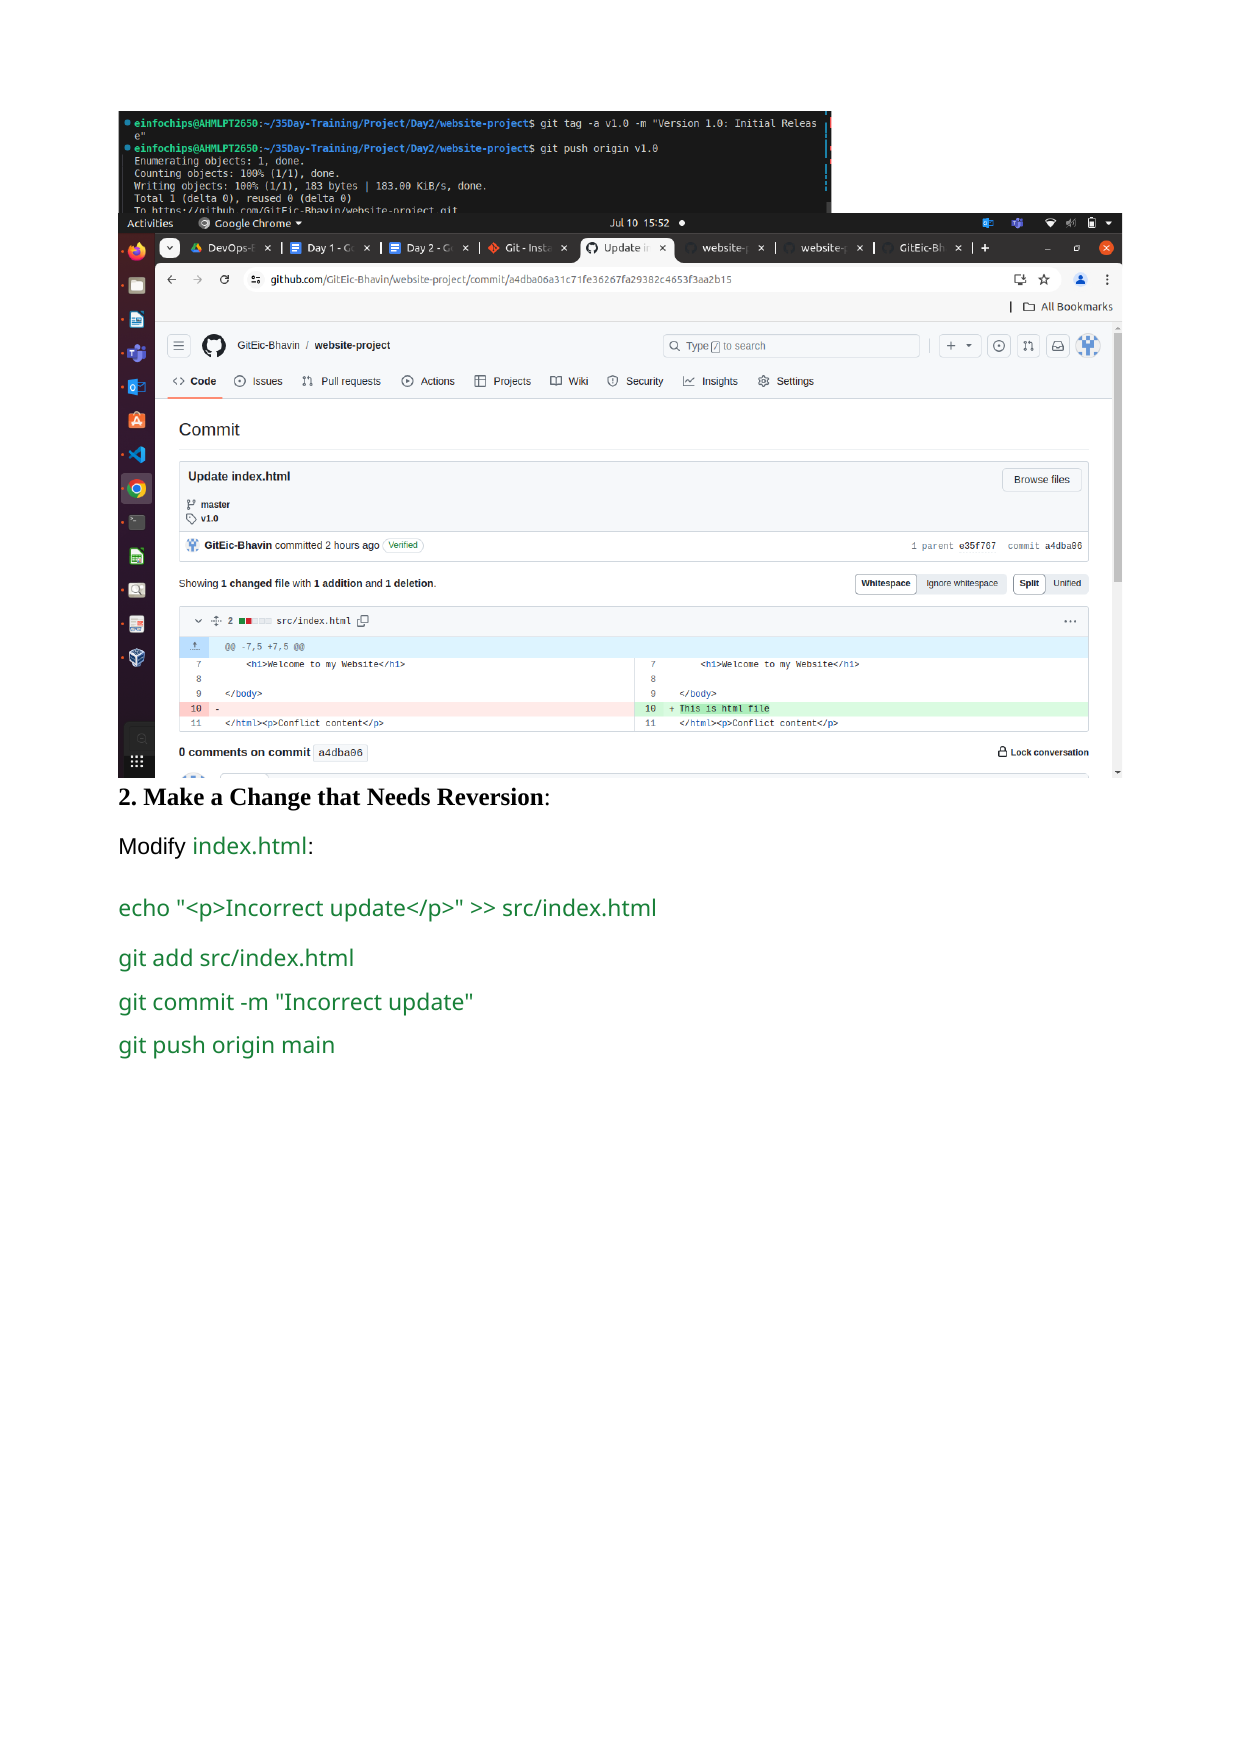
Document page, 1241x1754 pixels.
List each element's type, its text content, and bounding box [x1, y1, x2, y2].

text git commit -m "Incorrect update" [118, 986, 1122, 1017]
text git push origin main [118, 1029, 1122, 1060]
picture [118, 213, 1123, 778]
text Modify index.html: [118, 829, 1122, 861]
text 2. Make a Change that Needs Reversion: [118, 778, 1122, 811]
text git add src/index.html [118, 942, 1122, 974]
text echo "<p>Incorrect update</p>" >> src/index.html [118, 861, 1122, 923]
